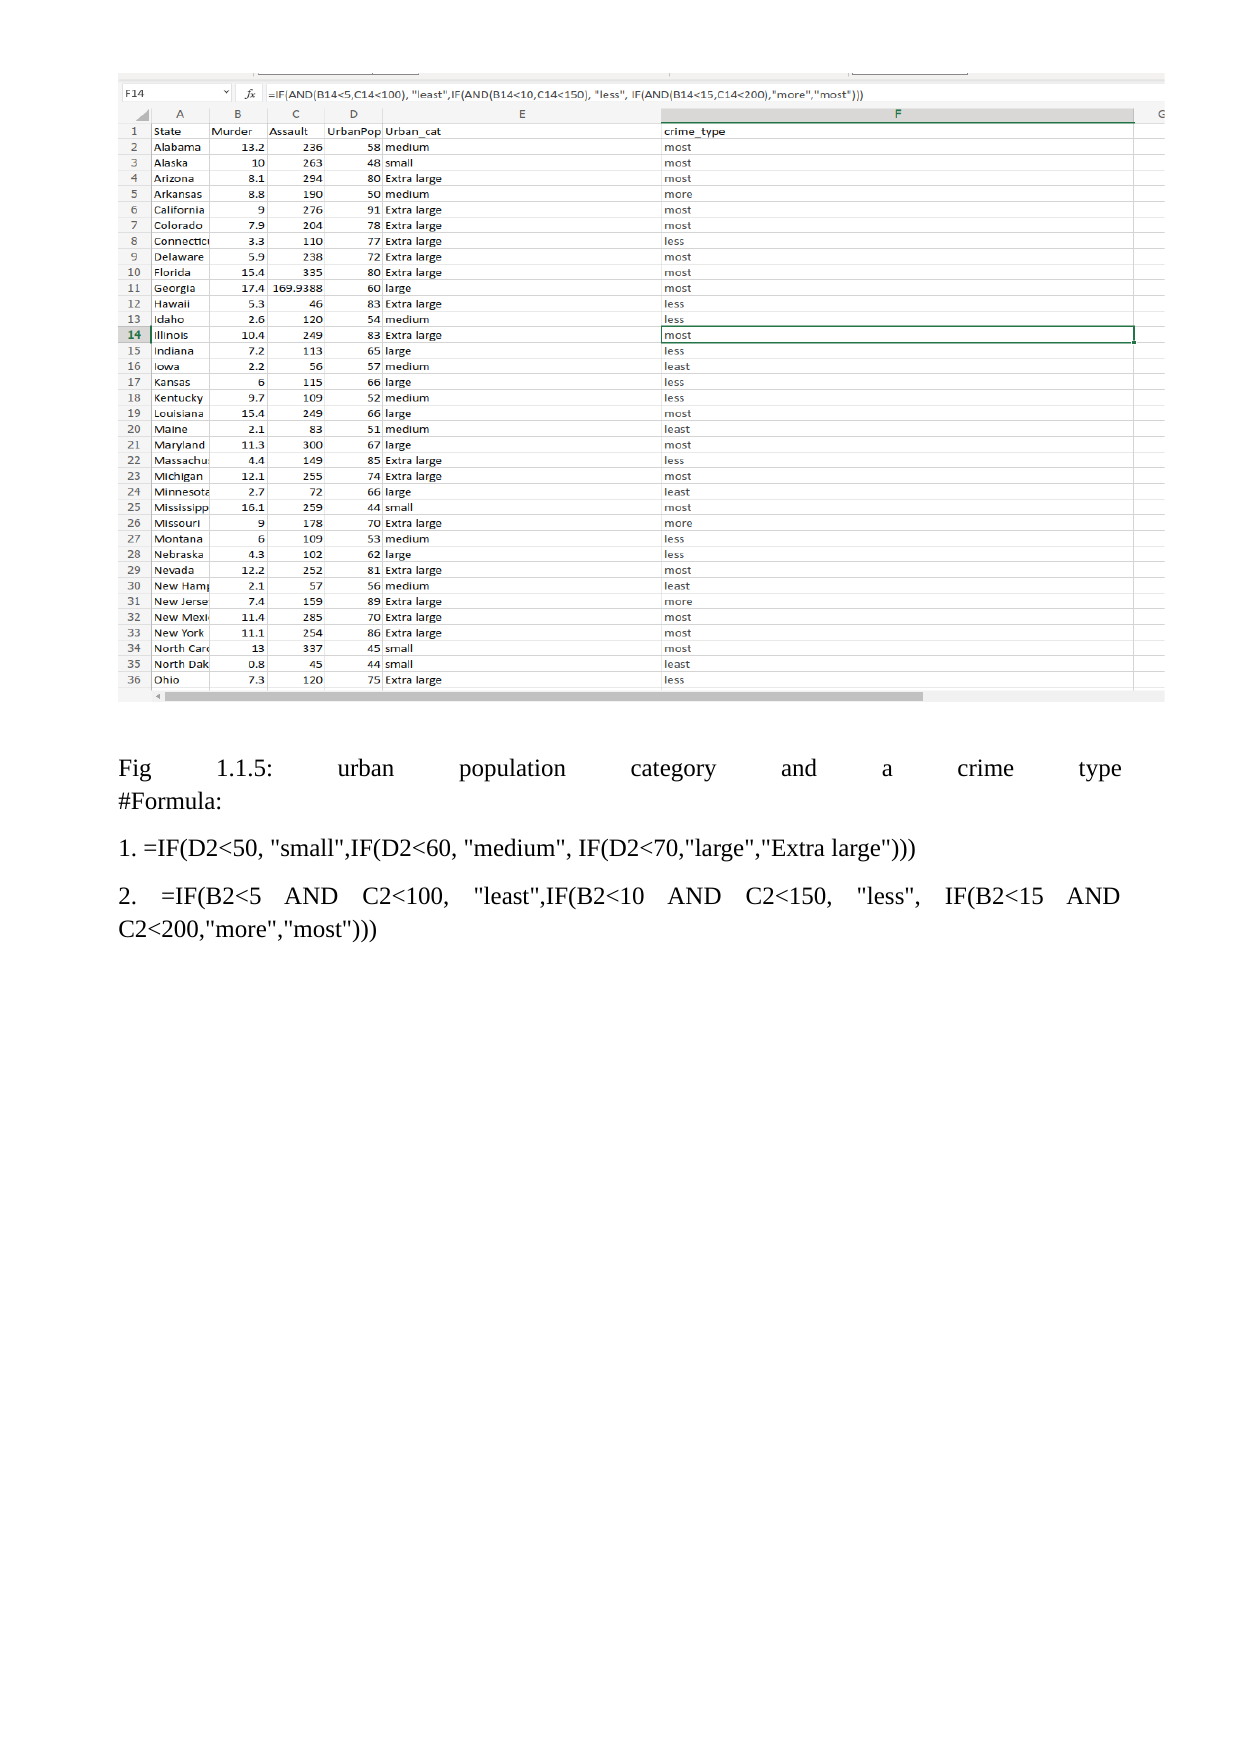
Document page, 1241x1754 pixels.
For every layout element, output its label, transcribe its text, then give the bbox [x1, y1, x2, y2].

text Fig 1.1.5: urban population category and a crime type #Formula: [118, 753, 1122, 815]
text 1. =IF(D2<50, "small",IF(D2<60, "medium", IF(D2<70,"large","Extra large"))) [118, 833, 1122, 862]
text 2. =IF(B2<5 AND C2<100, "least",IF(B2<10 AND C2<150, "less", IF(B2<15 AND C2<200,"more","most"))) [118, 881, 1122, 943]
